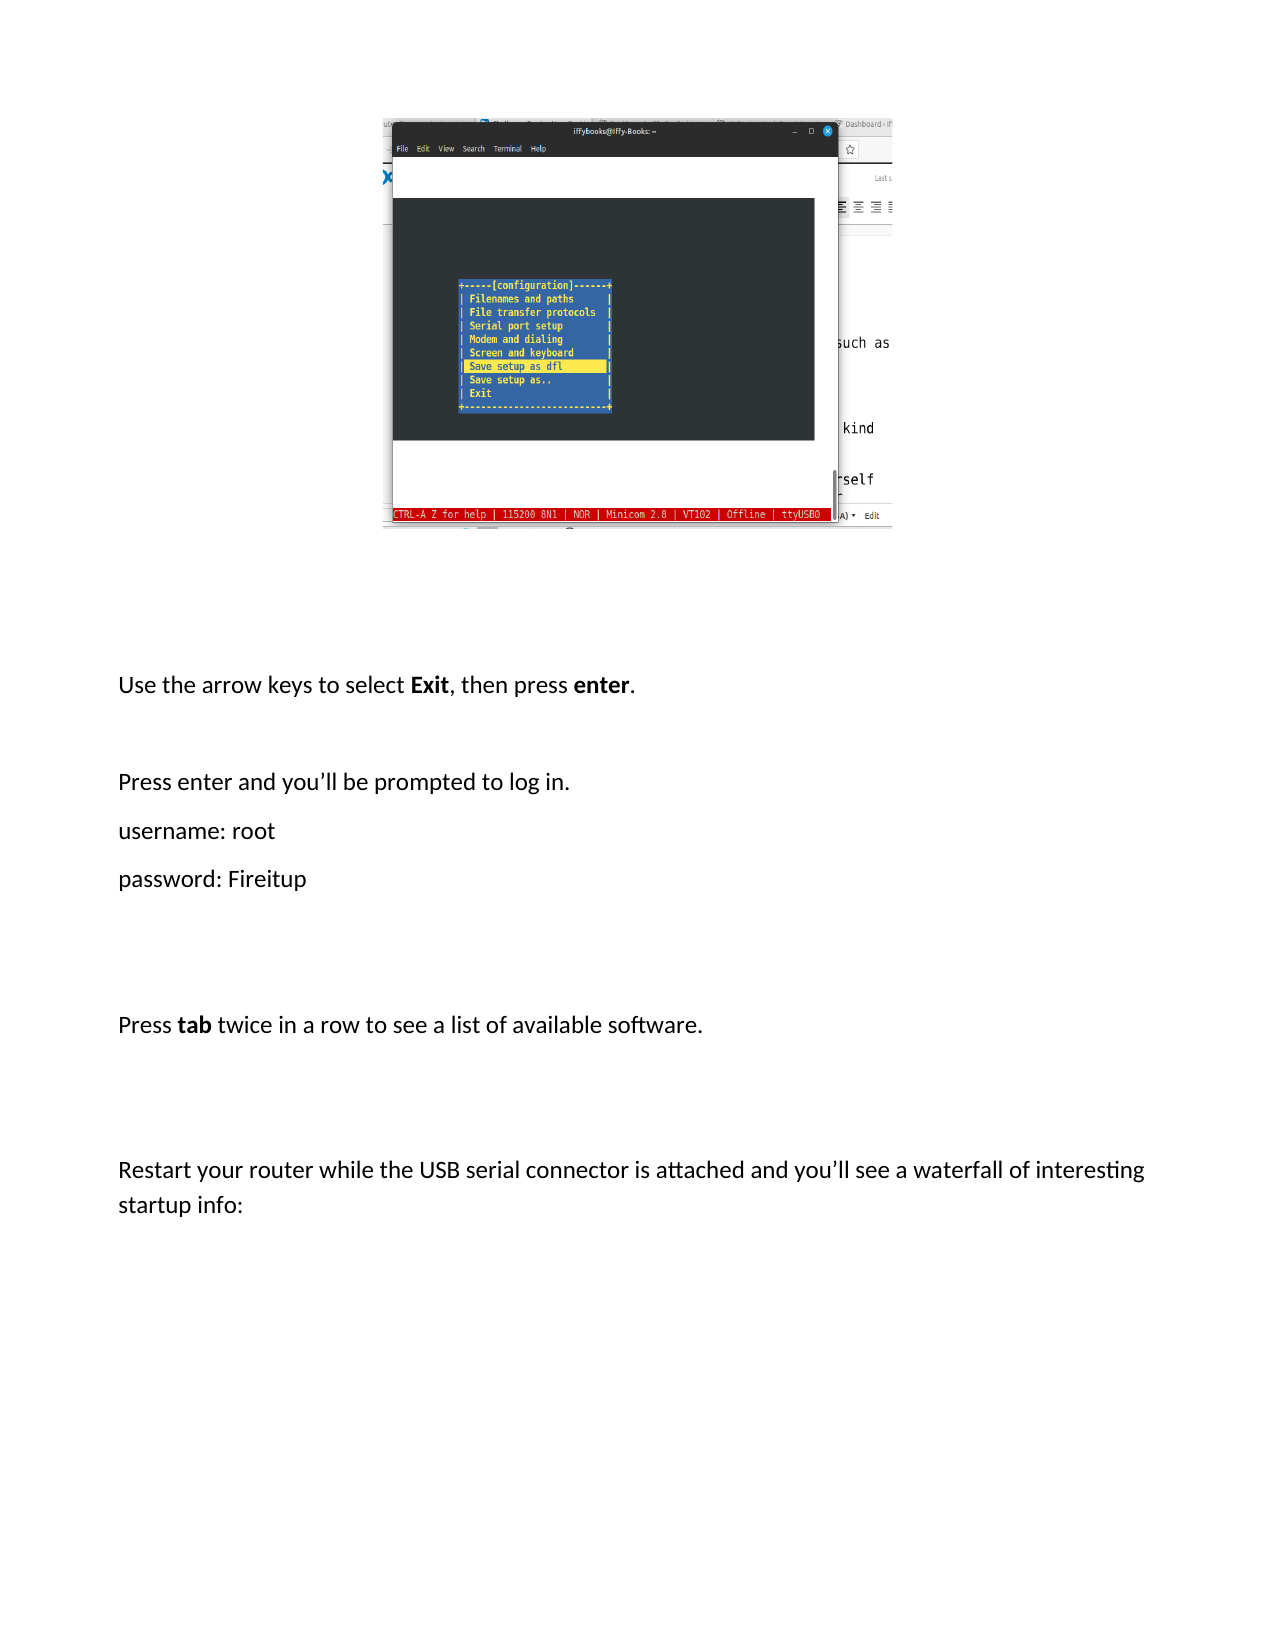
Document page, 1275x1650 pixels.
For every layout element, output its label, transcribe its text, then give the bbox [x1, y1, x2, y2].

text Press tab twice in a row to see a list of available software. [118, 1009, 1157, 1039]
picture [382, 118, 893, 529]
text Use the arrow keys to select Exit, then press enter. [118, 669, 1157, 700]
text Restart your router while the USB serial connector is attached and you’ll see a waterfall of interesting startup info: [118, 1155, 1157, 1220]
text Press enter and you’ll be prompted to log in. [118, 766, 1157, 797]
text password: Fireitup [118, 863, 1157, 894]
text username: root [118, 815, 1157, 845]
